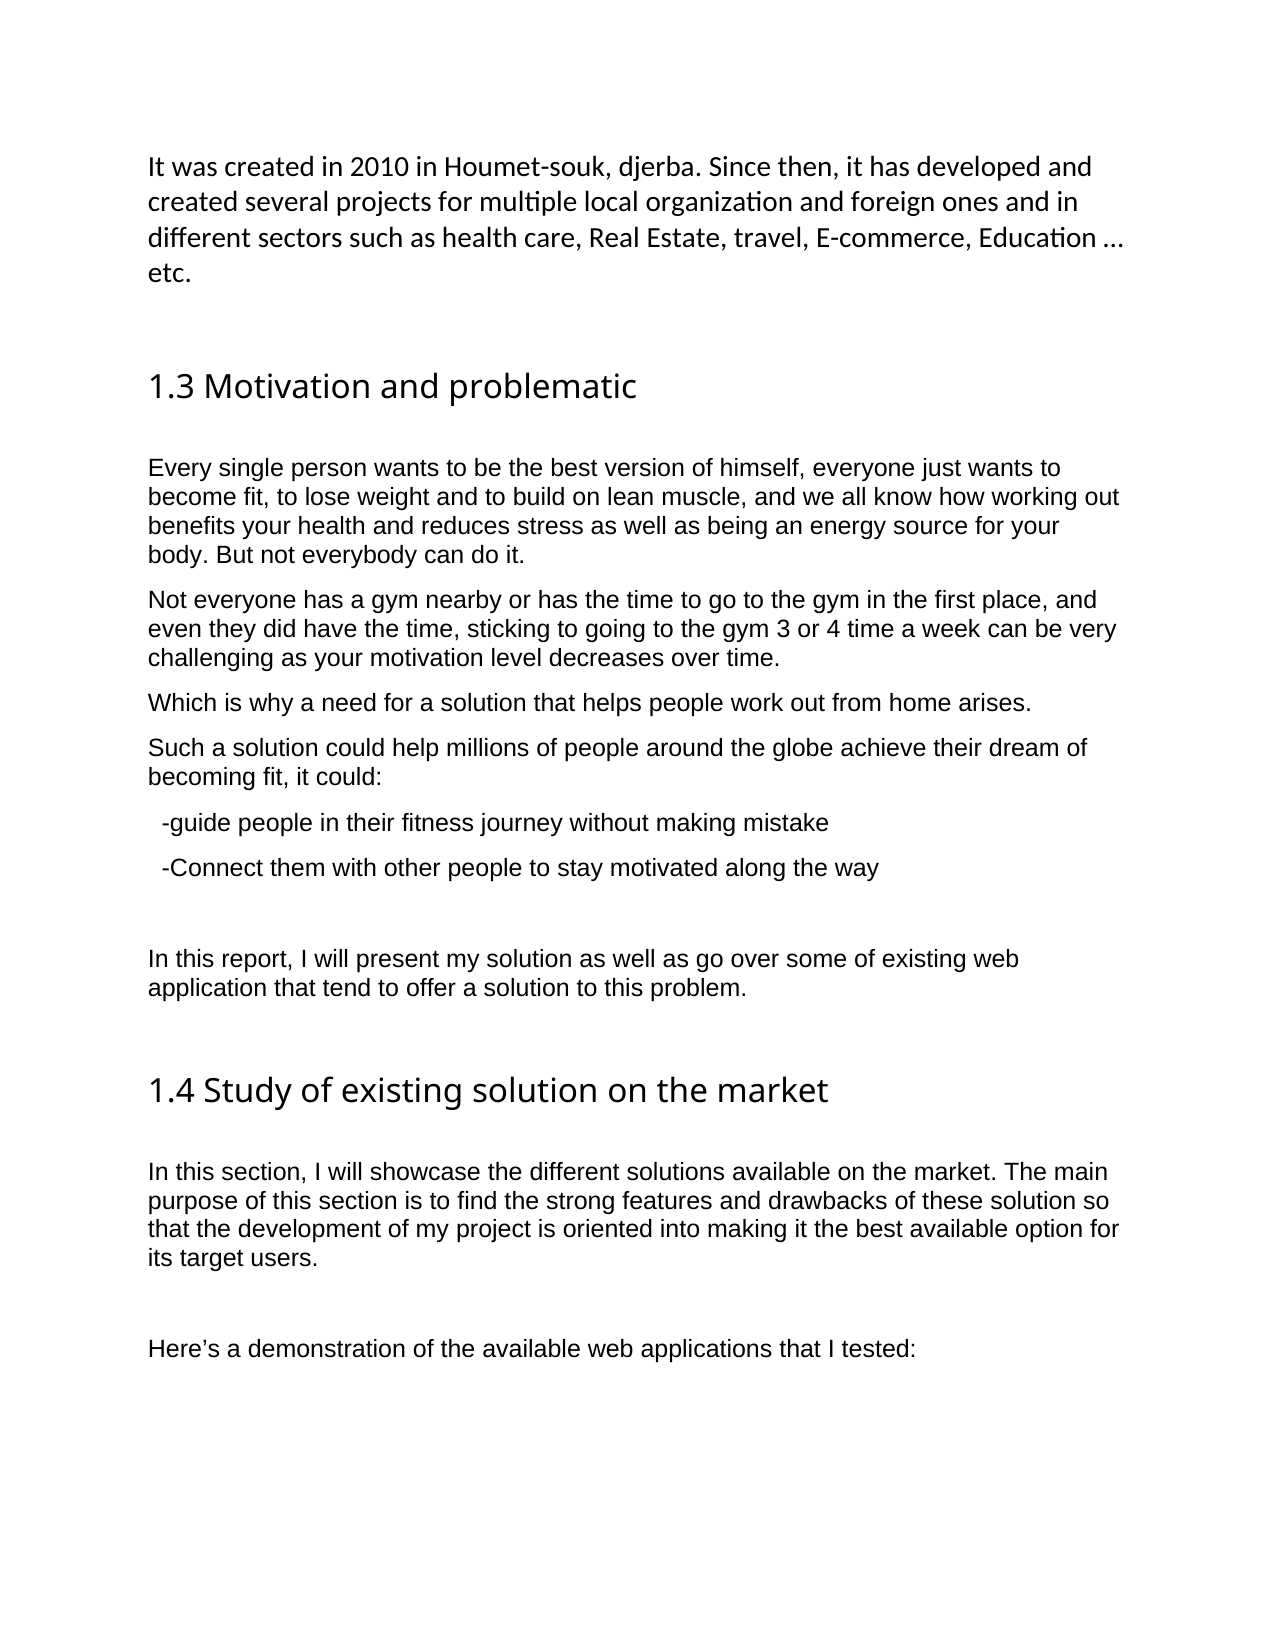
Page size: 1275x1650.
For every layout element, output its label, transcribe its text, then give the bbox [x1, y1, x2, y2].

text In this report, I will present my solution as well as go over some of existing web application that tend to offer a solution to this problem. [148, 944, 1127, 1001]
text Every single person wants to be the best version of himself, everyone just wants to become fit, to lose weight and to build on lean muscle, and we all know how working out benefits your health and reduces stress as well as being an energy source for your body. But not everybody can do it. [148, 453, 1127, 568]
text -guide people in their fitness journey without making mistake [148, 807, 1127, 836]
text Which is why a need for a solution that helps people work out from home arises. [148, 688, 1127, 717]
text It was created in 2010 in Houmet-souk, djerba. Since then, it has developed and created several projects for multiple local organization and foreign ones and in different sectors such as health care, Real Estate, travel, E-commerce, Education … etc. [148, 148, 1127, 290]
text Not everyone has a gym nearby or has the time to go to the gym in the first place, and even they did have the time, sticking to going to the gym 3 or 4 time a week can be very challenging as your motivation level decreases over time. [148, 585, 1127, 671]
text Such a solution could help millions of people around the globe achieve their dream of becoming fit, it could: [148, 733, 1127, 791]
text Here’s a demonstration of the available web applications that I tested: [148, 1334, 1127, 1363]
subtitle 1.3 Motivation and problematic [148, 363, 1127, 409]
text -Connect them with other people to stay motivated along the way [148, 853, 1127, 882]
subtitle 1.4 Study of existing solution on the market [148, 1067, 1127, 1112]
text In this section, I will showcase the different solutions available on the market. The main purpose of this section is to find the strong features and drawbacks of these solution so that the development of my project is oriented into making it the best available option for its target users. [148, 1157, 1127, 1272]
